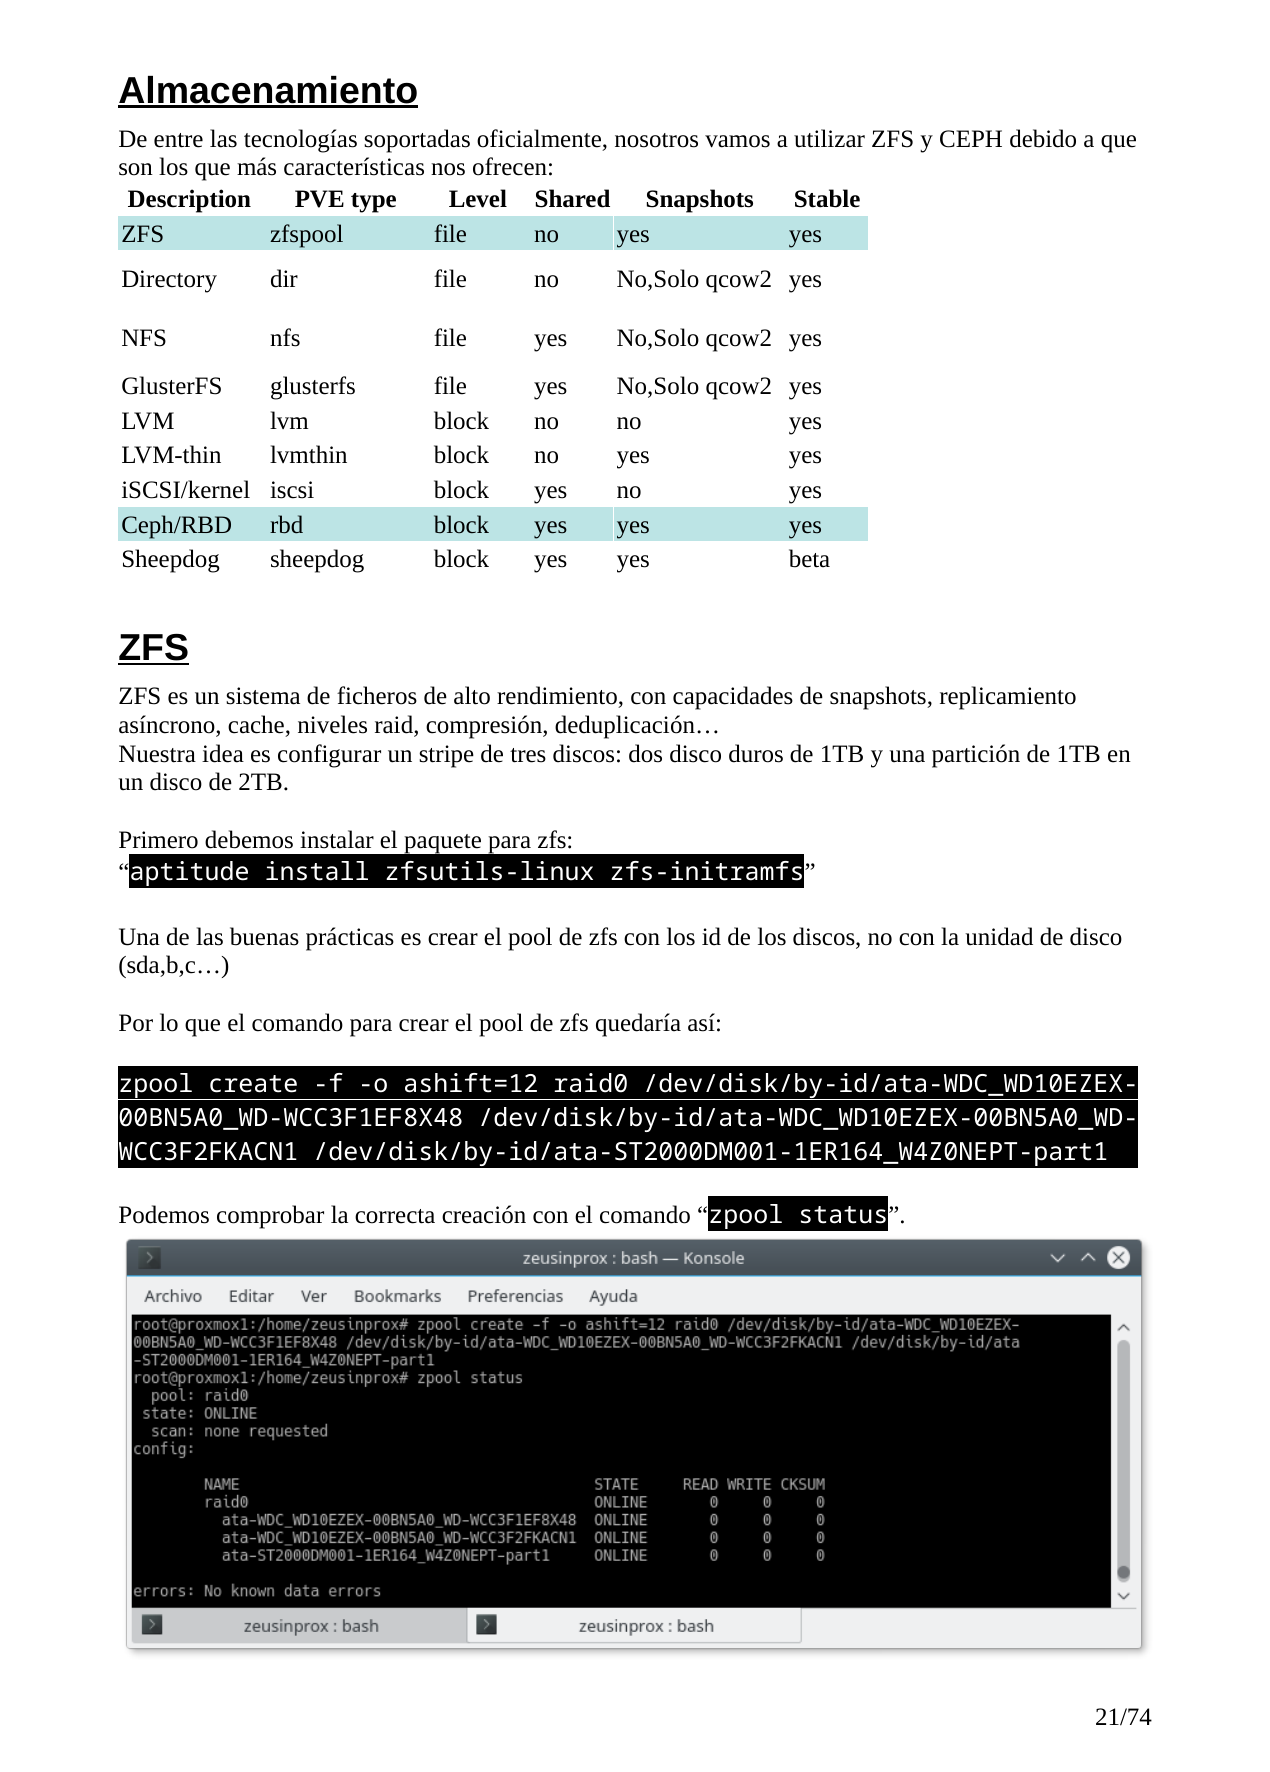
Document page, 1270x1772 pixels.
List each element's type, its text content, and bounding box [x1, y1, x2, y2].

table_cell beta [786, 541, 868, 576]
table_header PVE type [267, 181, 431, 216]
table_cell block [431, 472, 531, 507]
table_cell yes [786, 369, 868, 403]
table_cell iscsi [267, 472, 431, 507]
table_cell no [531, 250, 613, 307]
table_cell yes [786, 307, 868, 368]
table_cell No,Solo qcow2 [614, 307, 786, 368]
table_cell zfspool [267, 216, 431, 250]
table_cell yes [614, 438, 786, 472]
table_cell yes [531, 507, 613, 541]
table_cell yes [786, 507, 868, 541]
table_cell yes [786, 250, 868, 307]
table_cell yes [786, 438, 868, 472]
table_cell no [531, 216, 613, 250]
table_cell No,Solo qcow2 [614, 250, 786, 307]
text ZFS es un sistema de ficheros de alto rendimiento, con capacidades de snapshots, replicamiento asíncrono, cache, niveles raid, compresión, deduplicación… [118, 681, 1152, 739]
table_cell block [431, 403, 531, 438]
table_cell no [614, 472, 786, 507]
table_cell glusterfs [267, 369, 431, 403]
text Podemos comprobar la correcta creación con el comando “zpool status”. [118, 1196, 1152, 1231]
table_cell dir [267, 250, 431, 307]
table_cell no [614, 403, 786, 438]
text Primero debemos instalar el paquete para zfs: [118, 825, 1152, 854]
table_cell yes [531, 541, 613, 576]
table_cell rbd [267, 507, 431, 541]
table_cell block [431, 438, 531, 472]
table_cell Directory [118, 250, 267, 307]
table_cell NFS [118, 307, 267, 368]
table_cell LVM-thin [118, 438, 267, 472]
text Una de las buenas prácticas es crear el pool de zfs con los id de los discos, no con la unidad de disco (sda,b,c…) [118, 922, 1152, 979]
text “aptitude install zfsutils-linux zfs-initramfs” [118, 854, 1152, 888]
table_cell yes [614, 541, 786, 576]
table_cell file [431, 369, 531, 403]
table_header Stable [786, 181, 868, 216]
text De entre las tecnologías soportadas oficialmente, nosotros vamos a utilizar ZFS y CEPH debido a que son los que más características nos ofrecen: [118, 124, 1152, 181]
table_cell No,Solo qcow2 [614, 369, 786, 403]
table_cell iSCSI/kernel [118, 472, 267, 507]
table_header Level [431, 181, 531, 216]
table_cell sheepdog [267, 541, 431, 576]
table_header Shared [531, 181, 613, 216]
table_cell Sheepdog [118, 541, 267, 576]
table_cell no [531, 438, 613, 472]
table_cell lvm [267, 403, 431, 438]
table_cell block [431, 507, 531, 541]
table_cell file [431, 250, 531, 307]
table_cell yes [614, 507, 786, 541]
table_header Snapshots [614, 181, 786, 216]
table_cell yes [531, 307, 613, 368]
table_cell GlusterFS [118, 369, 267, 403]
table_header Description [118, 181, 267, 216]
table_cell no [531, 403, 613, 438]
table_cell LVM [118, 403, 267, 438]
table_cell yes [786, 216, 868, 250]
table_cell yes [614, 216, 786, 250]
subtitle Almacenamiento [118, 68, 1152, 111]
table_cell file [431, 307, 531, 368]
table_cell file [431, 216, 531, 250]
text zpool create -f -o ashift=12 raid0 /dev/disk/by-id/ata-WDC_WD10EZEX- 00BN5A0_WD-WCC3F1EF8X48 /dev/disk/by-id/ata-WDC_WD10EZEX-00BN5A0_WD-WCC3F2FKACN1 /dev/disk/by-id/ata-ST2000DM001-1ER164_W4Z0NEPT-part1 [118, 1066, 1152, 1196]
table_cell yes [531, 472, 613, 507]
table_cell Ceph/RBD [118, 507, 267, 541]
table_cell nfs [267, 307, 431, 368]
table_cell yes [786, 403, 868, 438]
table_cell ZFS [118, 216, 267, 250]
picture [118, 1231, 1158, 1665]
subtitle ZFS [118, 626, 1152, 669]
table_cell block [431, 541, 531, 576]
table_cell lvmthin [267, 438, 431, 472]
table_cell yes [531, 369, 613, 403]
table_cell yes [786, 472, 868, 507]
text Nuestra idea es configurar un stripe de tres discos: dos disco duros de 1TB y una partición de 1TB en un disco de 2TB. [118, 739, 1152, 796]
text Por lo que el comando para crear el pool de zfs quedaría así: [118, 1008, 1152, 1037]
